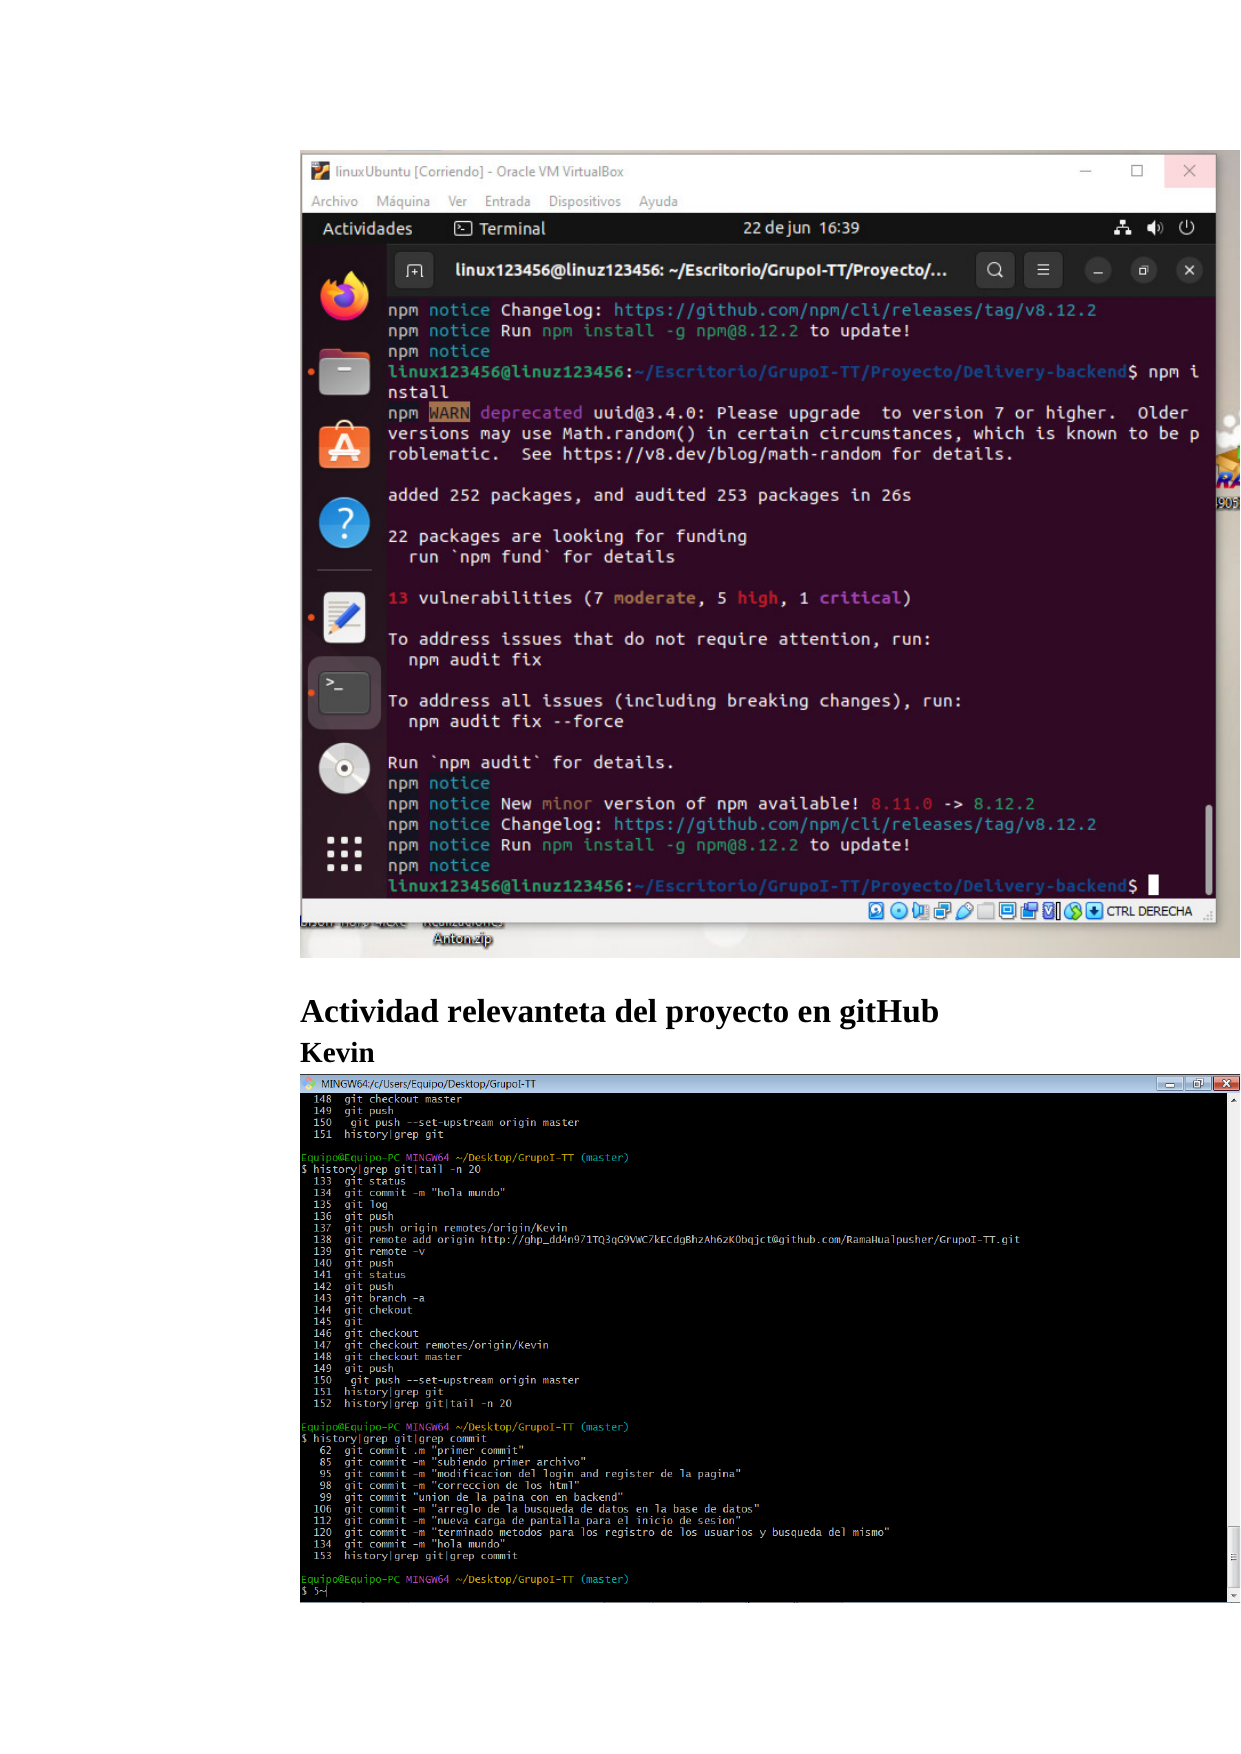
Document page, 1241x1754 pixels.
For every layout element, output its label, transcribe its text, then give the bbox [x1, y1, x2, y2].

text Kevin [300, 1036, 1090, 1069]
text Actividad relevanteta del proyecto en gitHub [300, 992, 1090, 1030]
